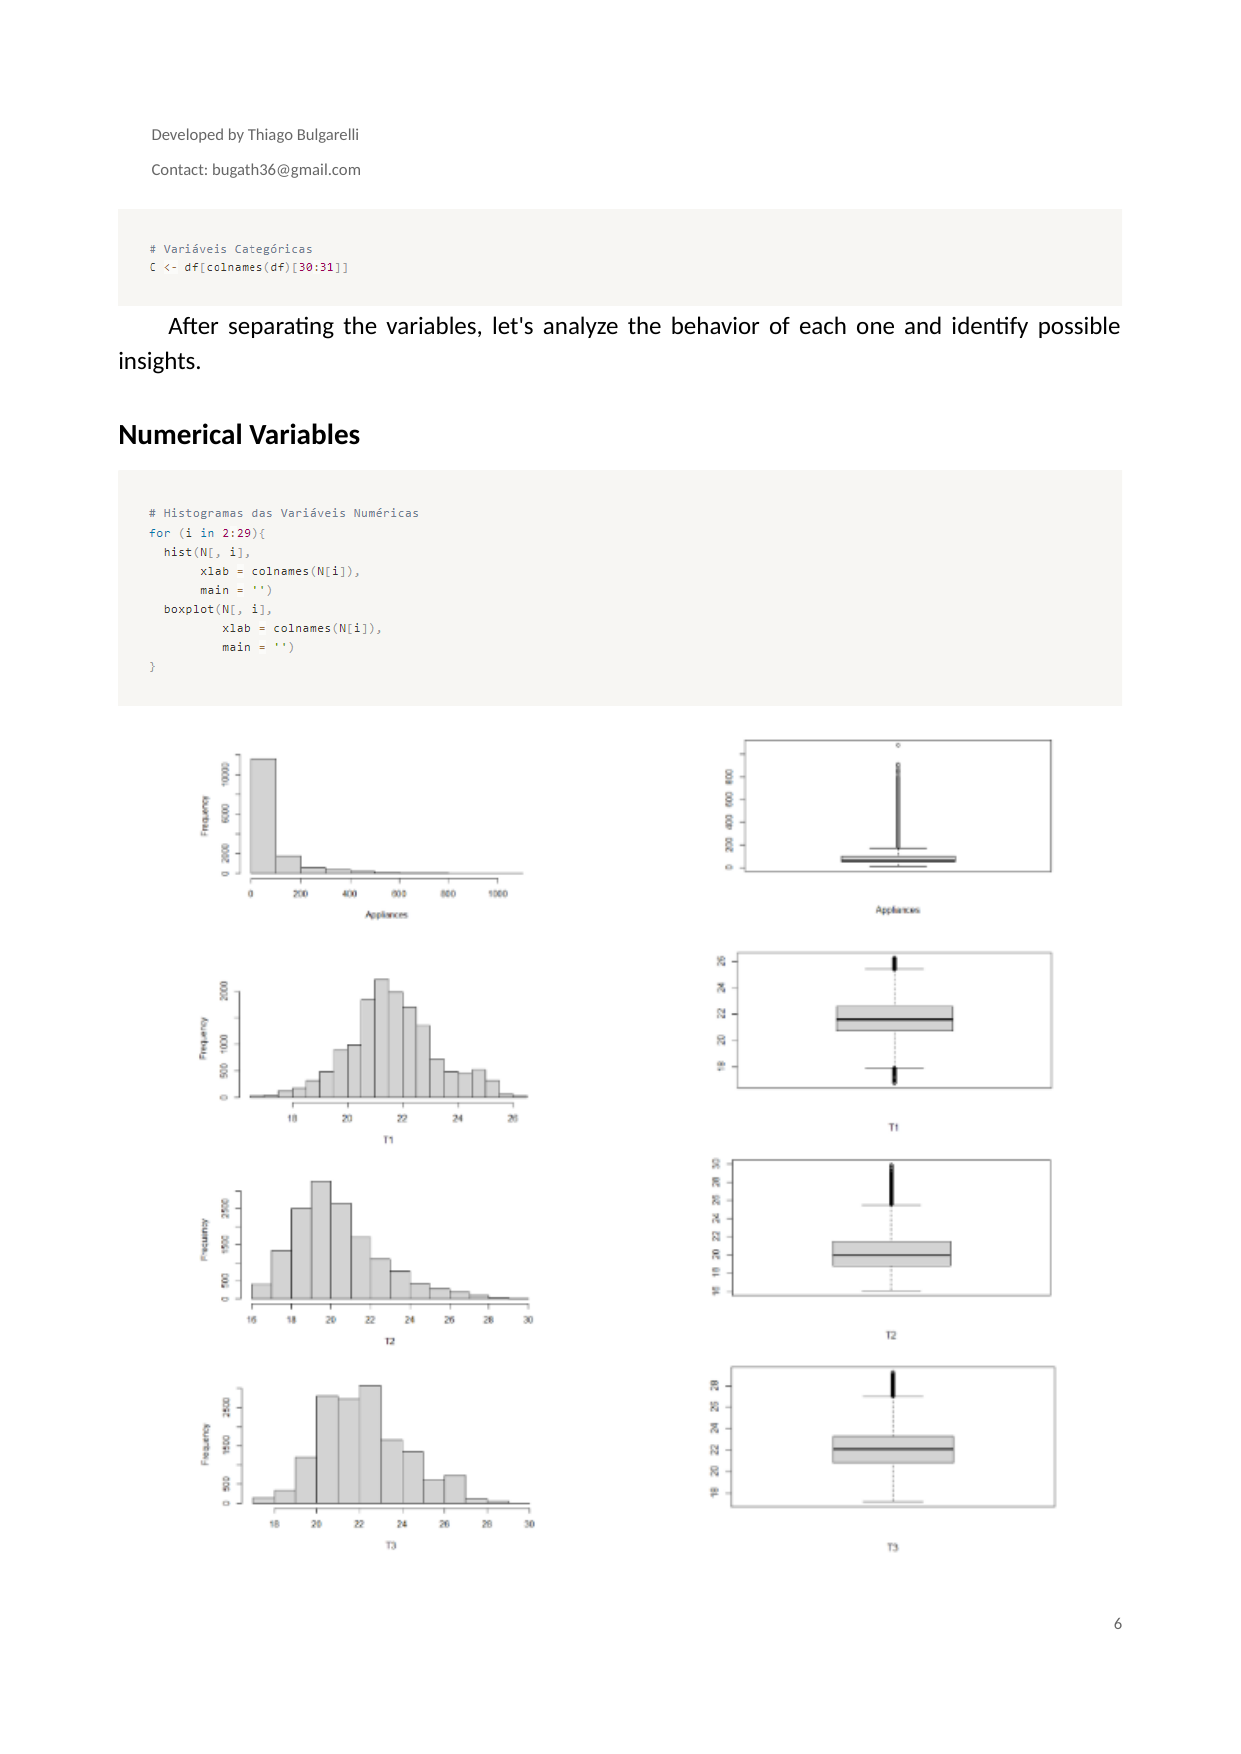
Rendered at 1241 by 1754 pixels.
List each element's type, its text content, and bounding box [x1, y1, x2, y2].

picture [701, 717, 1088, 1554]
picture [118, 470, 1123, 706]
picture [187, 718, 575, 1562]
picture [118, 209, 1123, 306]
subtitle Numerical Variables [118, 416, 1122, 452]
text After separating the variables, let's analyze the behavior of each one and identify possible insights. [118, 306, 1122, 376]
